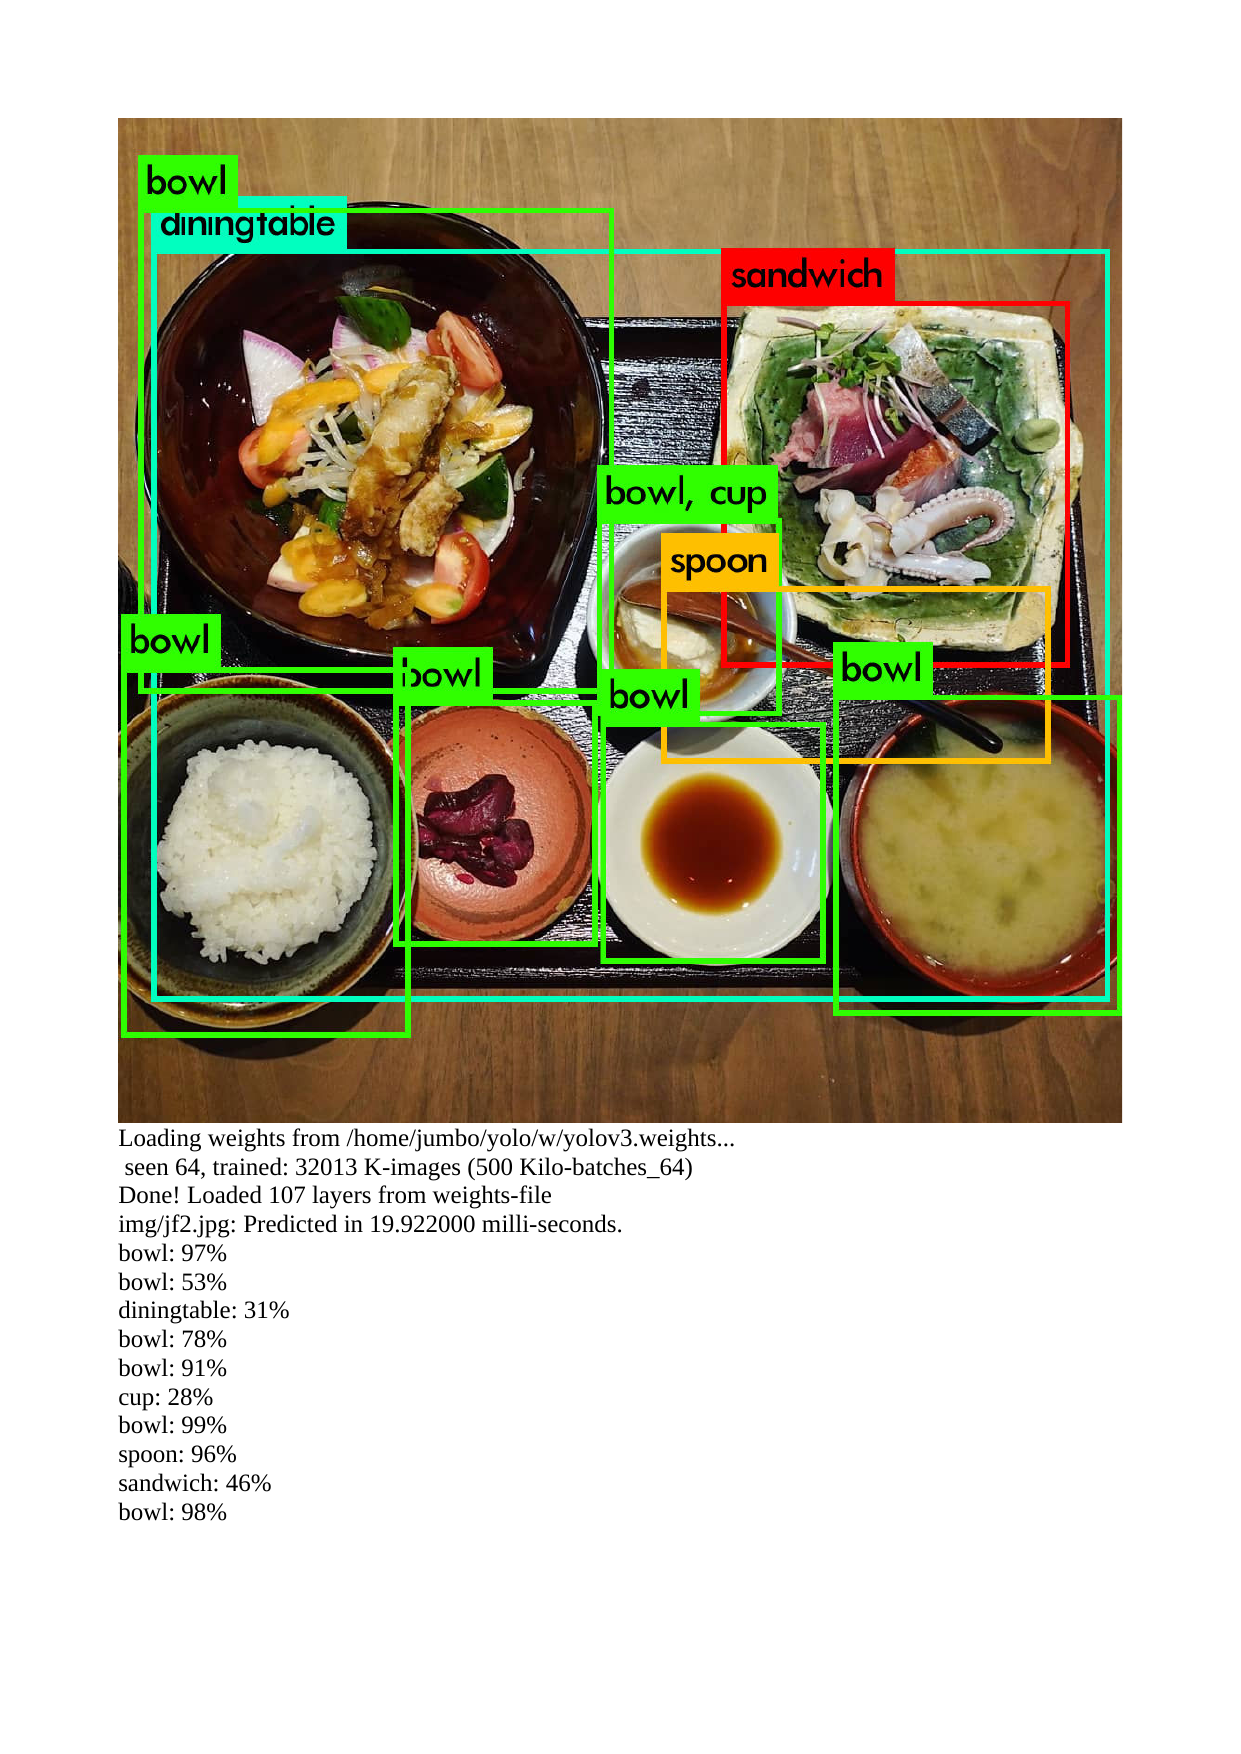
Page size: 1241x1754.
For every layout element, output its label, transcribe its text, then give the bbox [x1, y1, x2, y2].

text img/jf2.jpg: Predicted in 19.922000 milli-seconds. [118, 1209, 1122, 1238]
text sandwich: 46% [118, 1468, 1122, 1497]
text bowl: 78% [118, 1324, 1122, 1353]
text seen 64, trained: 32013 K-images (500 Kilo-batches_64) [118, 1152, 1122, 1180]
text bowl: 97% [118, 1238, 1122, 1267]
text spoon: 96% [118, 1439, 1122, 1468]
picture [118, 118, 1123, 1123]
text bowl: 91% [118, 1353, 1122, 1382]
text bowl: 99% [118, 1410, 1122, 1439]
text cup: 28% [118, 1382, 1122, 1410]
text bowl: 98% [118, 1497, 1122, 1525]
text Loading weights from /home/jumbo/yolo/w/yolov3.weights... [118, 1123, 1122, 1152]
text Done! Loaded 107 layers from weights-file [118, 1180, 1122, 1209]
text diningtable: 31% [118, 1295, 1122, 1324]
text bowl: 53% [118, 1267, 1122, 1295]
